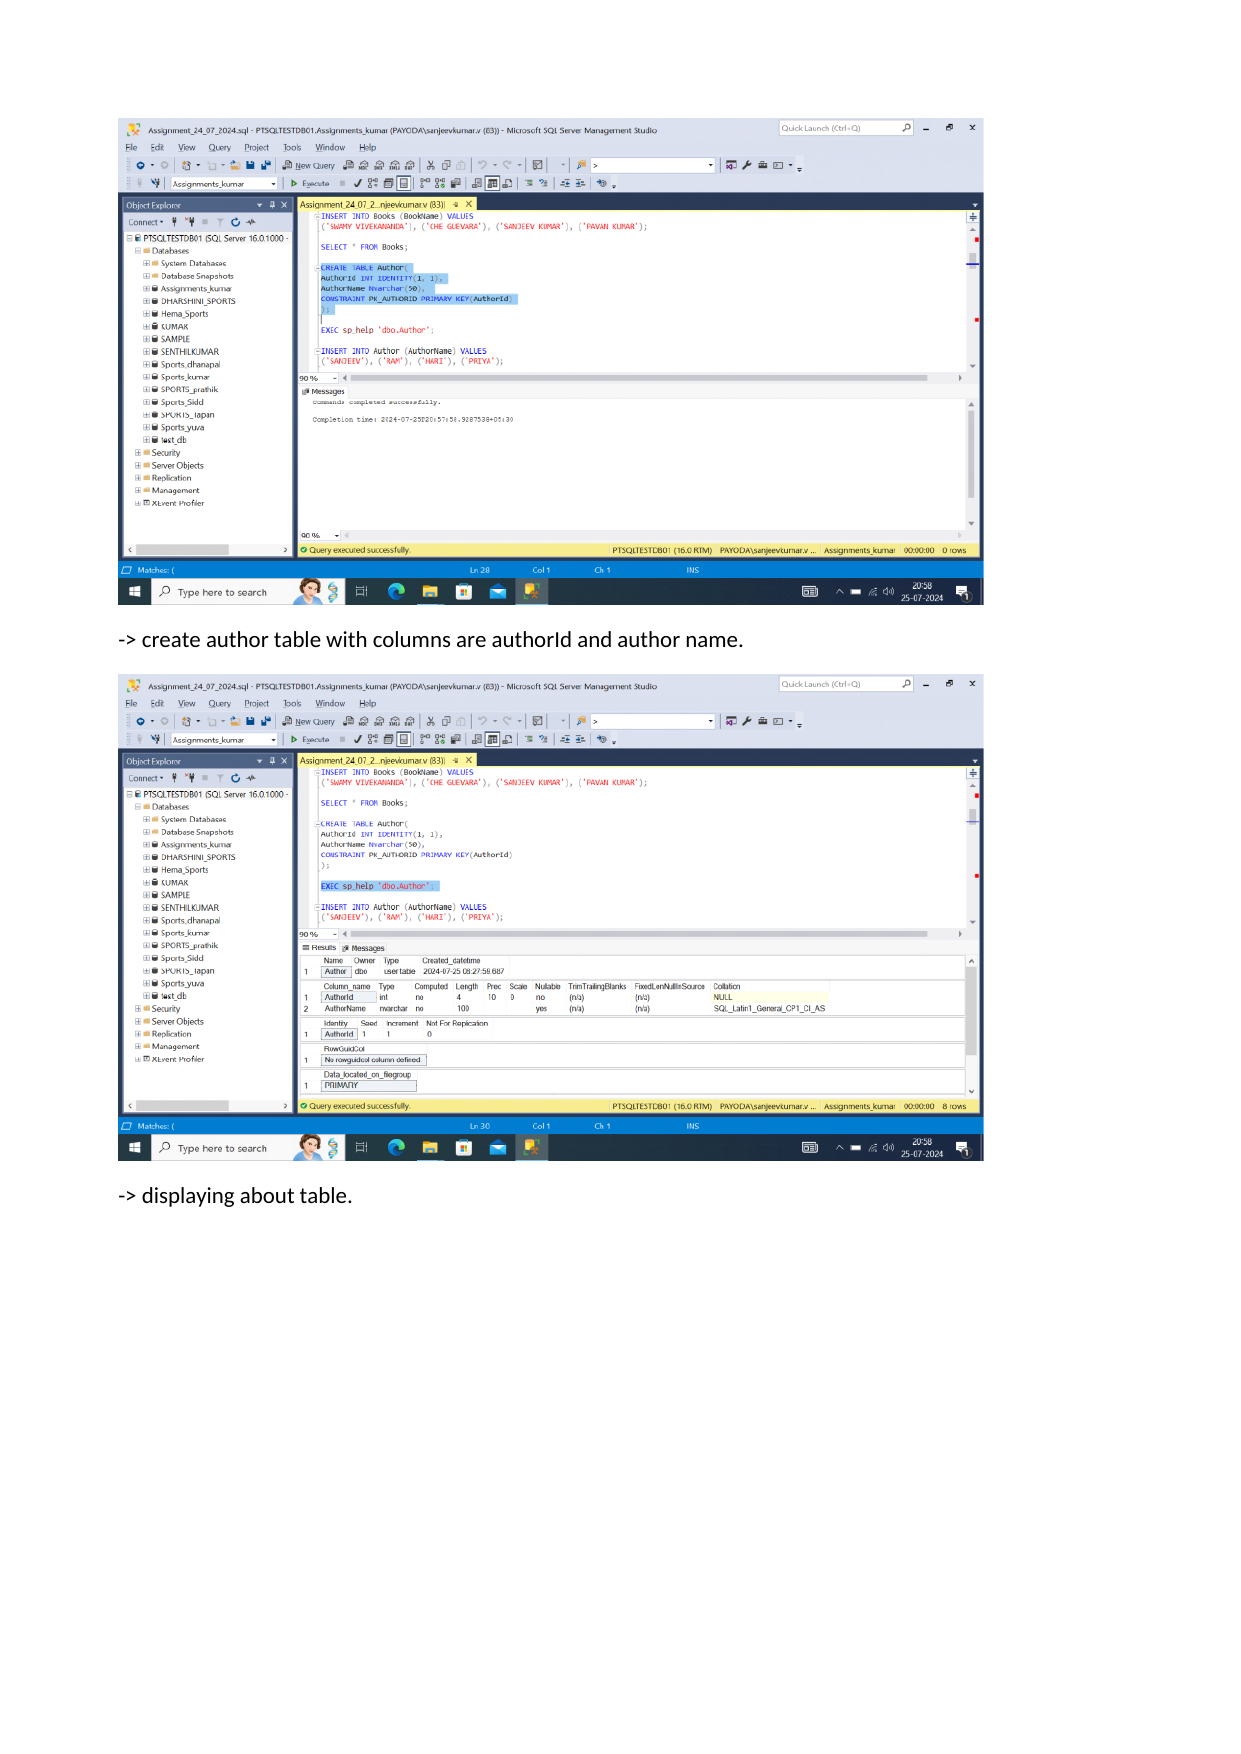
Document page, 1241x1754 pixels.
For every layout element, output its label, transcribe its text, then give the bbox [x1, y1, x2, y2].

text -> displaying about table. [118, 1182, 1122, 1209]
text -> create author table with columns are authorId and author name. [118, 625, 1122, 653]
